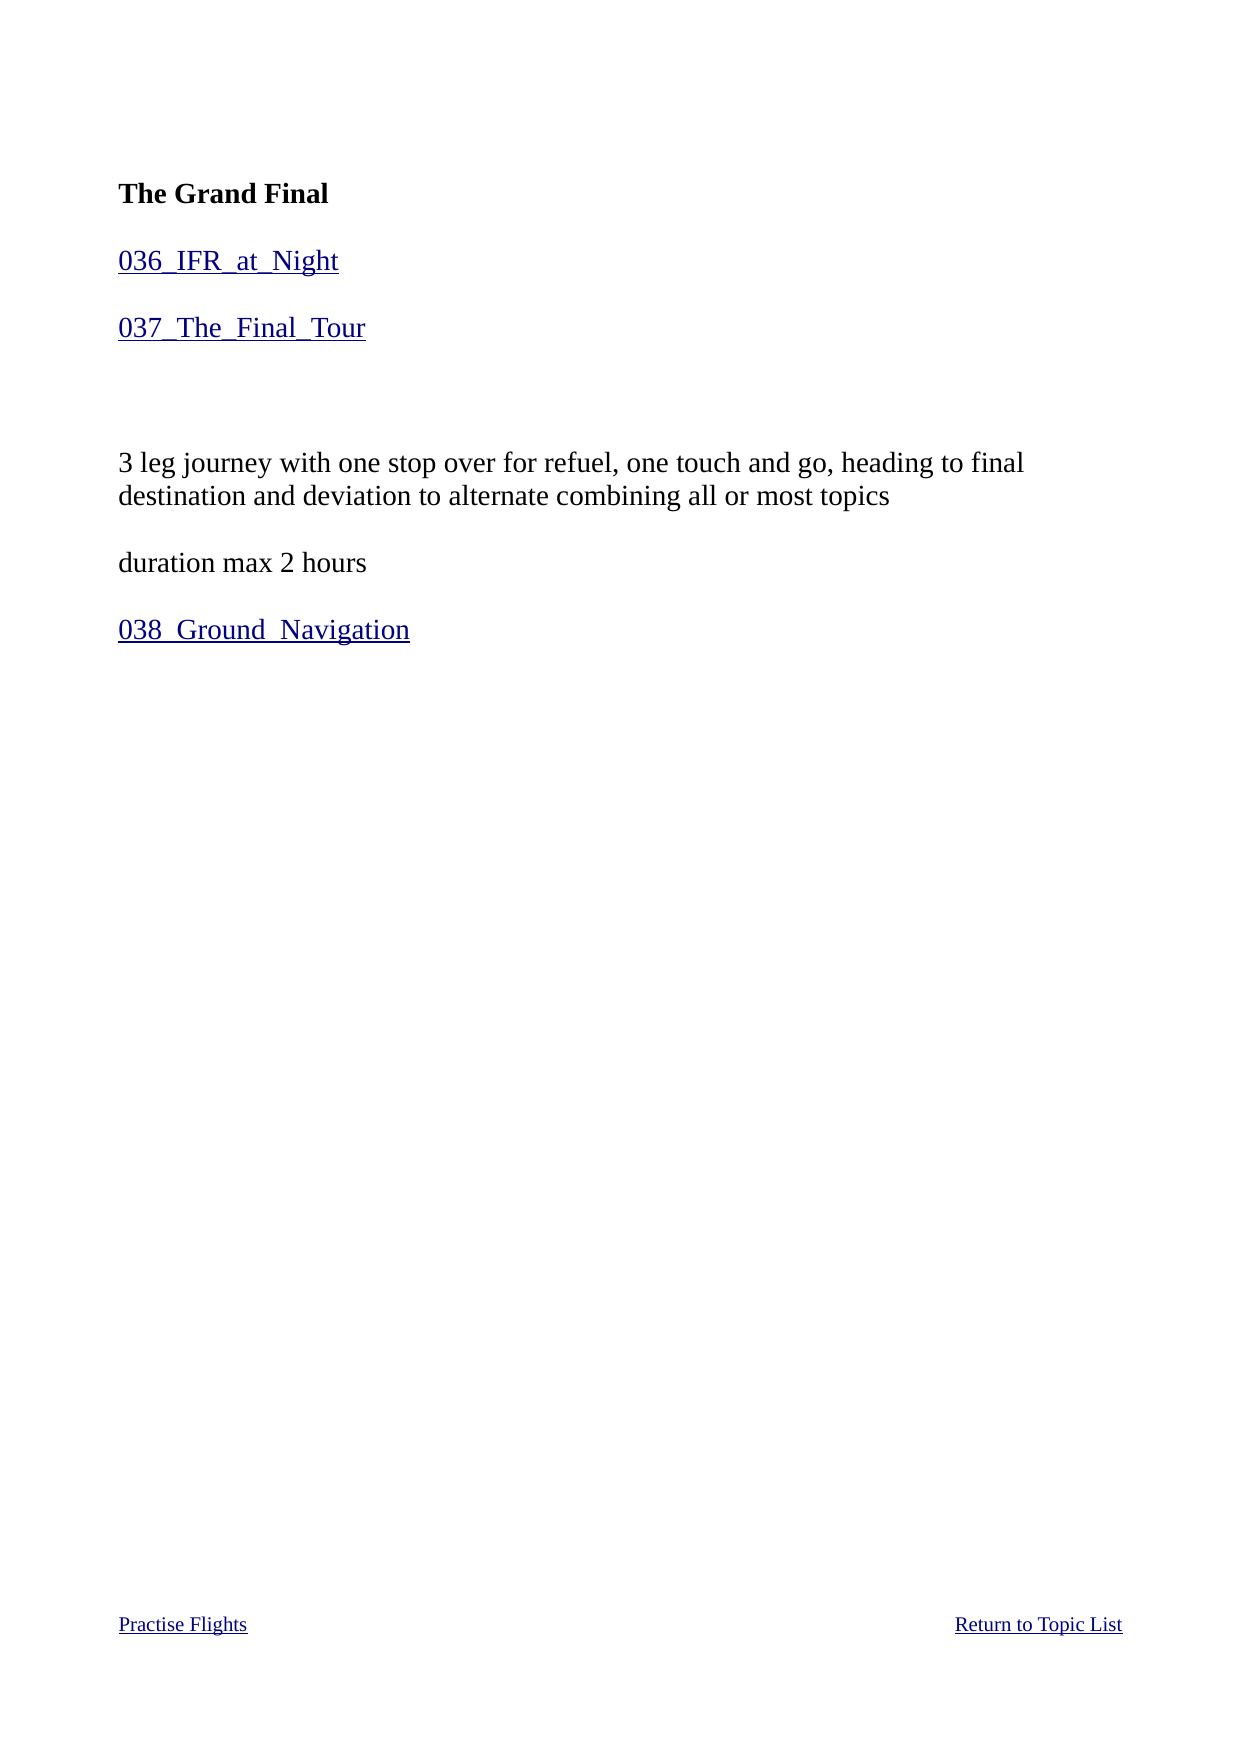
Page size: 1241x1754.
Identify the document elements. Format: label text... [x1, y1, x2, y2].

text 037_The_Final_Tour [118, 311, 1122, 344]
text The Grand Final [118, 176, 1122, 210]
text duration max 2 hours [118, 545, 1122, 579]
text 036_IFR_at_Night [118, 243, 1122, 277]
text 3 leg journey with one stop over for refuel, one touch and go, heading to final destination and deviation to alternate combining all or most topics [118, 445, 1122, 512]
text 038_Ground_Navigation [118, 612, 1122, 646]
